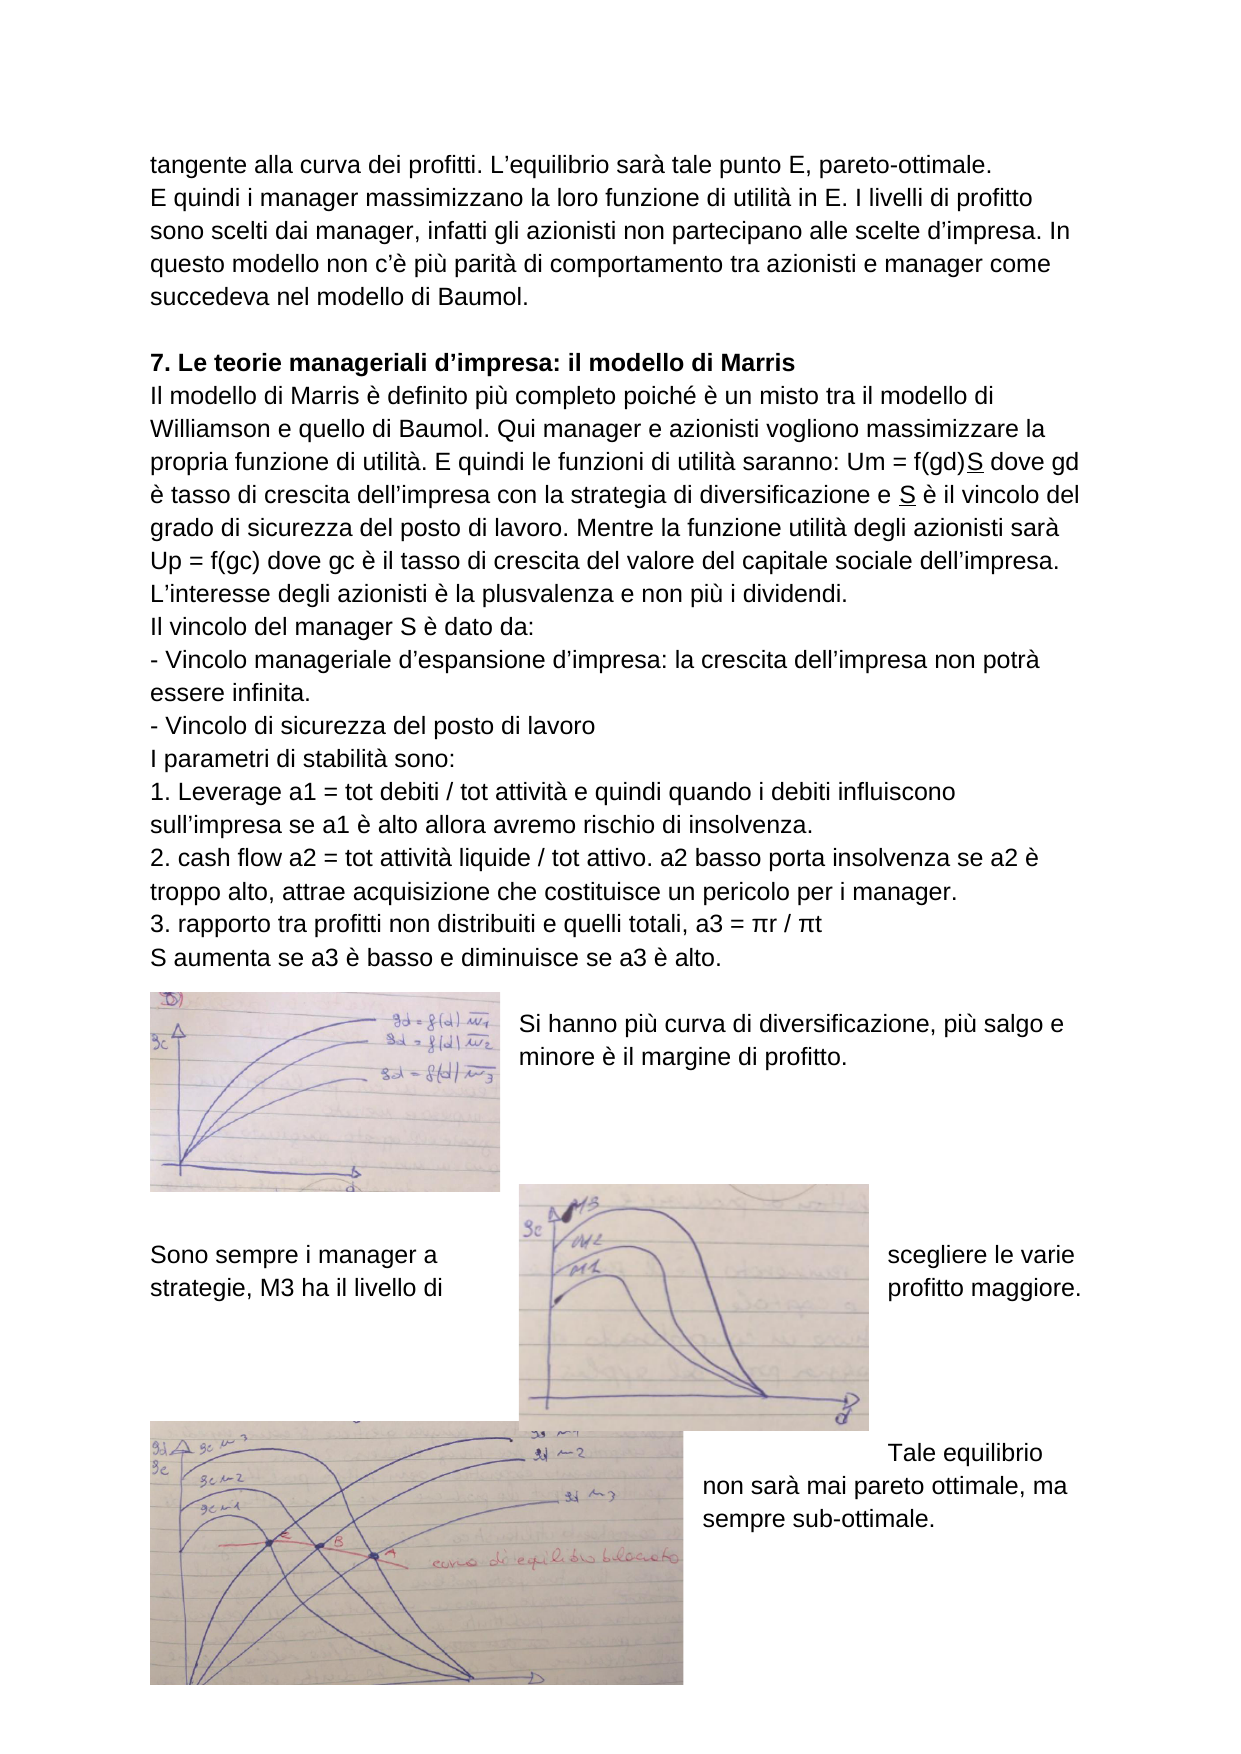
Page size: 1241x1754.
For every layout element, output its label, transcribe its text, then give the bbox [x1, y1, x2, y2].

text I parametri di stabilità sono: [150, 744, 1090, 773]
picture [150, 1184, 869, 1685]
text Sono sempre i manager a scegliere le varie strategie, M3 ha il livello di profitto maggiore. [869, 1240, 1090, 1301]
text - Vincolo manageriale d’espansione d’impresa: la crescita dell’impresa non potrà essere infinita. [150, 645, 1090, 707]
picture [150, 992, 501, 1192]
text 7. Le teorie manageriali d’impresa: il modello di Marris [150, 348, 1090, 377]
text S aumenta se a3 è basso e diminuisce se a3 è alto. [150, 942, 1090, 971]
text tangente alla curva dei profitti. L’equilibrio sarà tale punto E, pareto-ottimale. [150, 150, 1090, 179]
text Tale equilibrio non sarà mai pareto ottimale, ma sempre sub-ottimale. [684, 1438, 1090, 1533]
text 1. Leverage a1 = tot debiti / tot attività e quindi quando i debiti influiscono sull’impresa se a1 è alto allora avremo rischio di insolvenza. [150, 777, 1090, 839]
text Il vincolo del manager S è dato da: [150, 612, 1090, 641]
text 2. cash flow a2 = tot attività liquide / tot attivo. a2 basso porta insolvenza se a2 è troppo alto, attrae acquisizione che costituisce un pericolo per i manager. [150, 843, 1090, 905]
text Il modello di Marris è definito più completo poiché è un misto tra il modello di Williamson e quello di Baumol. Qui manager e azionisti vogliono massimizzare la propria funzione di utilità. E quindi le funzioni di utilità saranno: Um = f(gd)S dove gd è tasso di crescita dell’impresa con la strategia di diversificazione e S è il vincolo del grado di sicurezza del posto di lavoro. Mentre la funzione utilità degli azionisti sarà Up = f(gc) dove gc è il tasso di crescita del valore del capitale sociale dell’impresa. L’interesse degli azionisti è la plusvalenza e non più i dividendi. [150, 381, 1090, 608]
text Sono sempre i manager a scegliere le varie strategie, M3 ha il livello di profitto maggiore. [150, 1240, 518, 1301]
text E quindi i manager massimizzano la loro funzione di utilità in E. I livelli di profitto sono scelti dai manager, infatti gli azionisti non partecipano alle scelte d’impresa. In questo modello non c’è più parità di comportamento tra azionisti e manager come succedeva nel modello di Baumol. [150, 183, 1090, 311]
text 3. rapporto tra profitti non distribuiti e quelli totali, a3 = πr / πt [150, 909, 1090, 938]
text - Vincolo di sicurezza del posto di lavoro [150, 711, 1090, 740]
text Si hanno più curva di diversificazione, più salgo e minore è il margine di profitto. [501, 1008, 1090, 1070]
